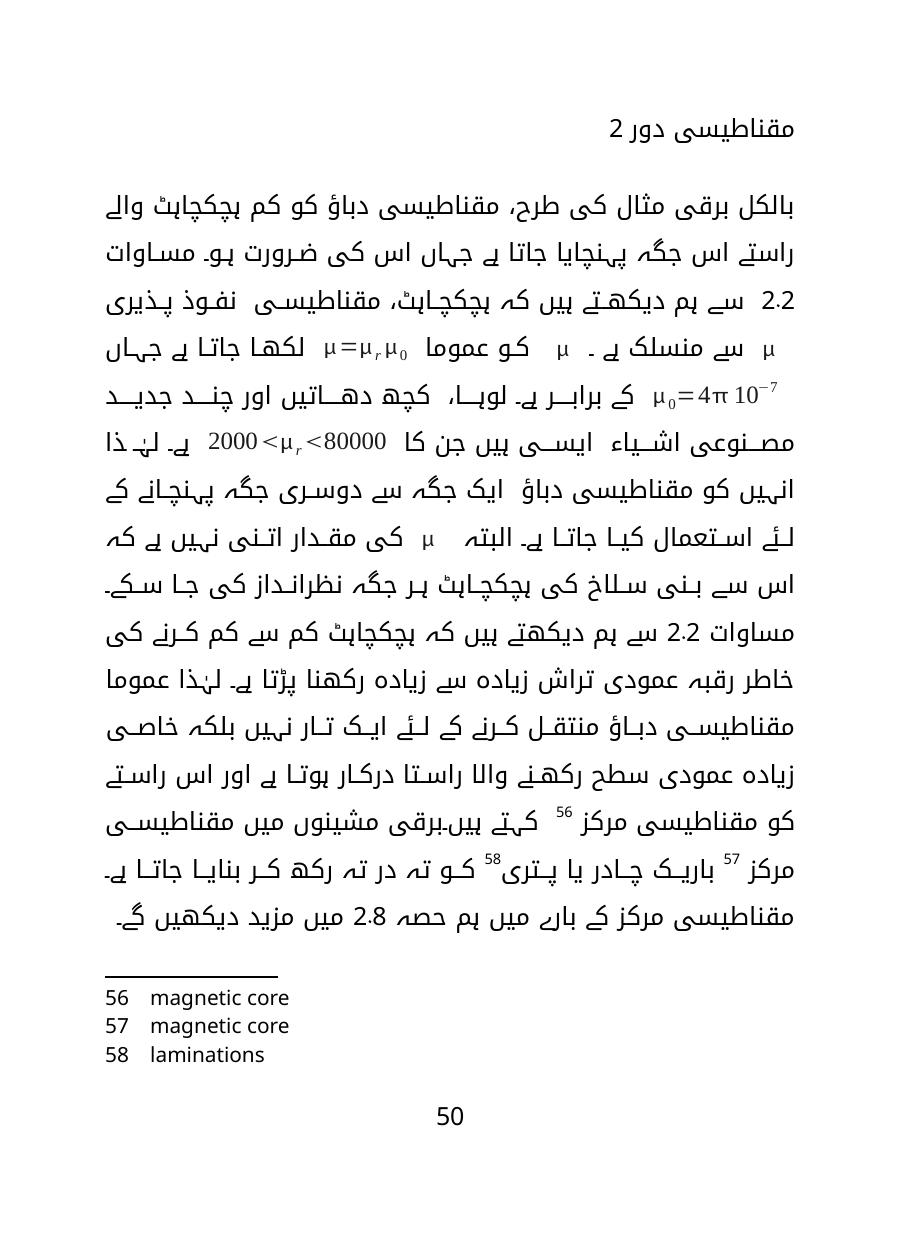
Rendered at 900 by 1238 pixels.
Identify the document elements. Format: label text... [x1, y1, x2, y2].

text بالکل برقی مثال کی طرح، مقناطیسی دباؤ کو کم ہچکچاہٹ والے راستے اس جگہ پہنچایا جاتا ہے جہاں اس کی ضرورت ہو۔ مساوات 2.2 سے ہم دیکھتے ہیں کہ ہچکچاہٹ، مقناطیسی نفوذ پذیریسے منسلک ہے ۔ کو عمومالکھا جاتا ہے جہاں کے برابر ہے۔ لوہا، کچھ دھاتیں اور چند جدید مصنوعی اشیاء ایسی ہیں جن کاہے۔ لہٰذا انہیں کو مقناطیسی دباؤ ایک جگہ سے دوسری جگہ پہنچانے کے لئے استعمال کیا جاتا ہے۔ البتہ کی مقدار اتنی نہیں ہے کہ اس سے بنی سلاخ کی ہچکچاہٹ ہر جگہ نظرانداز کی جا سکے۔ مساوات 2.2 سے ہم دیکھتے ہیں کہ ہچکچاہٹ کم سے کم کرنے کی خاطر رقبہ عمودی تراش زیادہ سے زیادہ رکھنا پڑتا ہے۔ لہٰذا عموما مقناطیسی دباؤ منتقل کرنے کے لئے ایک تار نہیں بلکہ خاصی زیادہ عمودی سطح رکھنے والا راستا درکار ہوتا ہے اور اس راستے کو مقناطیسی مرکز کہتے ہیں۔برقی مشینوں میں مقناطیسی مرکز باریک چادر یا پتری کو تہ در تہ رکھ کر بنایا جاتا ہے۔ مقناطیسی مرکز کے بارے میں ہم حصہ 2.8 میں مزید دیکھیں گے۔ [105, 182, 795, 941]
text laminations [105, 1040, 795, 1068]
text magnetic core [105, 983, 795, 1012]
text magnetic core [105, 1012, 795, 1040]
